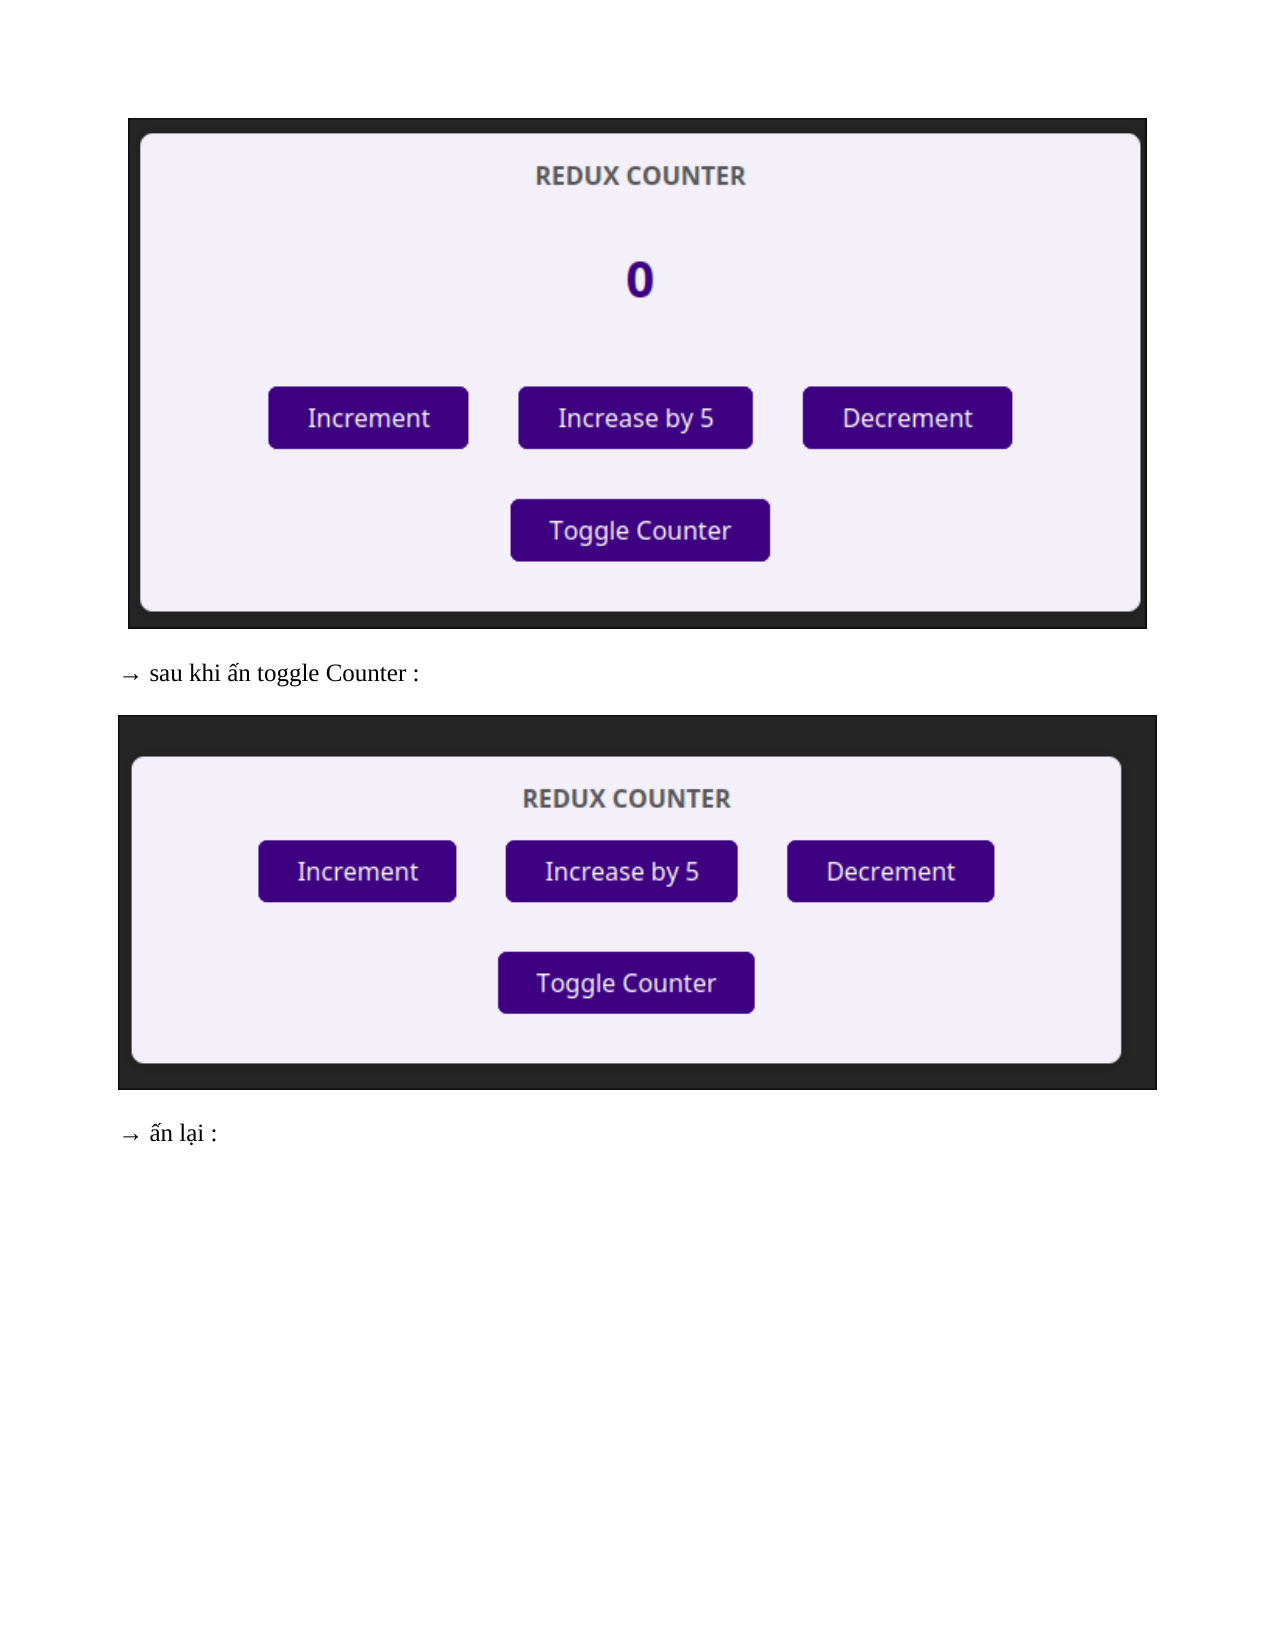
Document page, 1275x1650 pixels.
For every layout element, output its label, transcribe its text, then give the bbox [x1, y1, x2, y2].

picture [128, 118, 1147, 629]
text → ấn lại : [118, 1118, 1157, 1147]
text → sau khi ấn toggle Counter : [118, 658, 1157, 687]
picture [118, 715, 1157, 1090]
